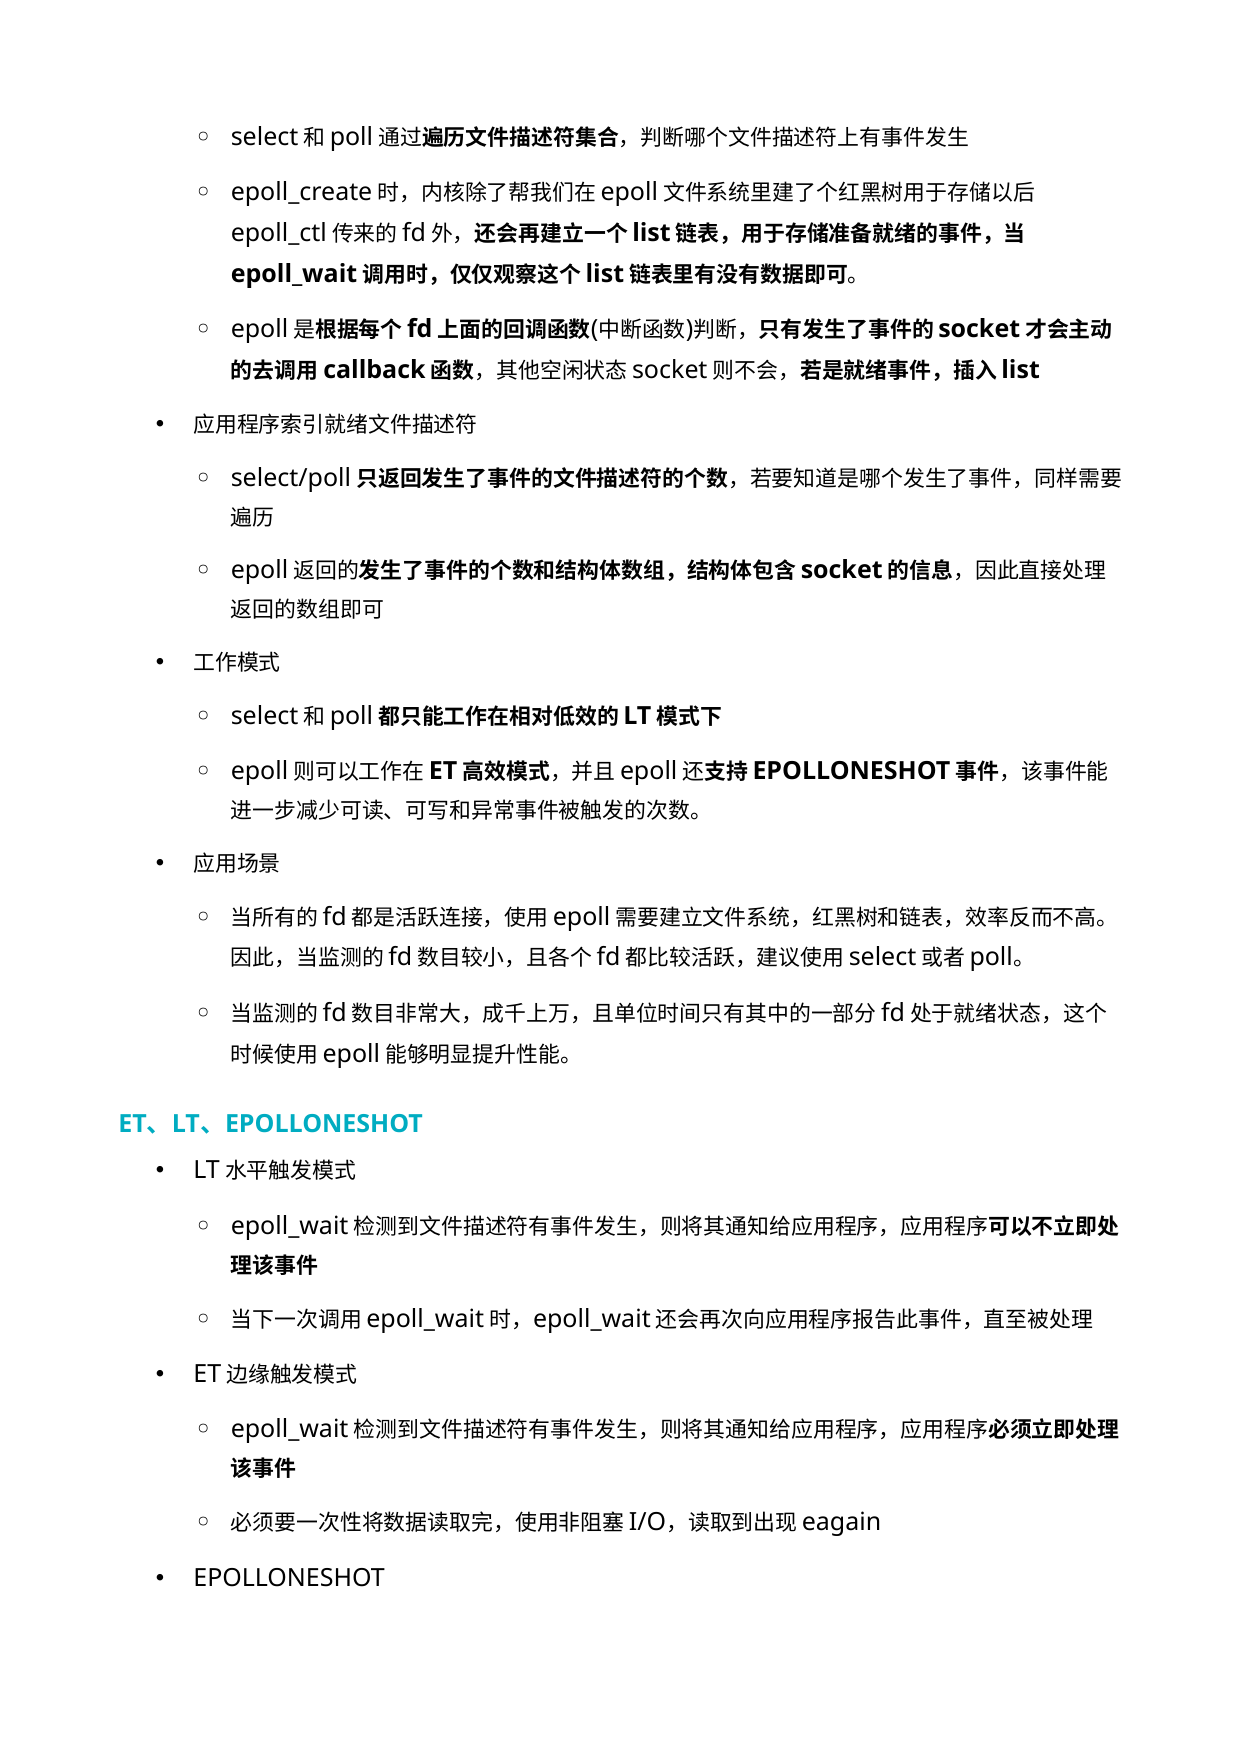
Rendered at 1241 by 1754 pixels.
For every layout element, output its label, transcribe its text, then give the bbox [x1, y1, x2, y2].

list epoll返回的发生了事件的个数和结构体数组，结构体包含socket的信息，因此直接处理返回的数组即可 [193, 552, 1122, 624]
list epoll_create时，内核除了帮我们在epoll文件系统里建了个红黑树用于存储以后epoll_ctl传来的fd外，还会再建立一个list链表，用于存储准备就绪的事件，当epoll_wait调用时，仅仅观察这个list链表里有没有数据即可。 [193, 173, 1122, 289]
subtitle ET、LT、EPOLLONESHOT [118, 1103, 1122, 1139]
list 当所有的fd都是活跃连接，使用epoll需要建立文件系统，红黑树和链表，效率反而不高。因此，当监测的fd数目较小，且各个fd都比较活跃，建议使用select或者poll。 [193, 898, 1122, 973]
list epoll则可以工作在ET高效模式，并且epoll还支持EPOLLONESHOT事件，该事件能进一步减少可读、可写和异常事件被触发的次数。 [193, 753, 1122, 825]
list select/poll只返回发生了事件的文件描述符的个数，若要知道是哪个发生了事件，同样需要遍历 [193, 459, 1122, 531]
list 当监测的fd数目非常大，成千上万，且单位时间只有其中的一部分fd处于就绪状态，这个时候使用epoll能够明显提升性能。 [193, 994, 1122, 1069]
list select和poll都只能工作在相对低效的LT模式下 [193, 697, 1122, 732]
list 工作模式 [156, 645, 1122, 677]
list 必须要一次性将数据读取完，使用非阻塞I/O，读取到出现eagain [193, 1504, 1122, 1538]
list 当下一次调用epoll_wait时，epoll_wait还会再次向应用程序报告此事件，直至被处理 [193, 1300, 1122, 1334]
list 应用程序索引就绪文件描述符 [156, 407, 1122, 438]
list select和poll通过遍历文件描述符集合，判断哪个文件描述符上有事件发生 [193, 118, 1122, 152]
list epoll是根据每个fd上面的回调函数(中断函数)判断，只有发生了事件的socket才会主动的去调用 callback函数，其他空闲状态socket则不会，若是就绪事件，插入list [193, 311, 1122, 386]
list epoll_wait检测到文件描述符有事件发生，则将其通知给应用程序，应用程序可以不立即处理该事件 [193, 1207, 1122, 1279]
list EPOLLONESHOT [156, 1559, 1122, 1593]
list ET边缘触发模式 [156, 1356, 1122, 1390]
list 应用场景 [156, 846, 1122, 877]
list epoll_wait检测到文件描述符有事件发生，则将其通知给应用程序，应用程序必须立即处理该事件 [193, 1411, 1122, 1483]
list LT水平触发模式 [156, 1152, 1122, 1186]
